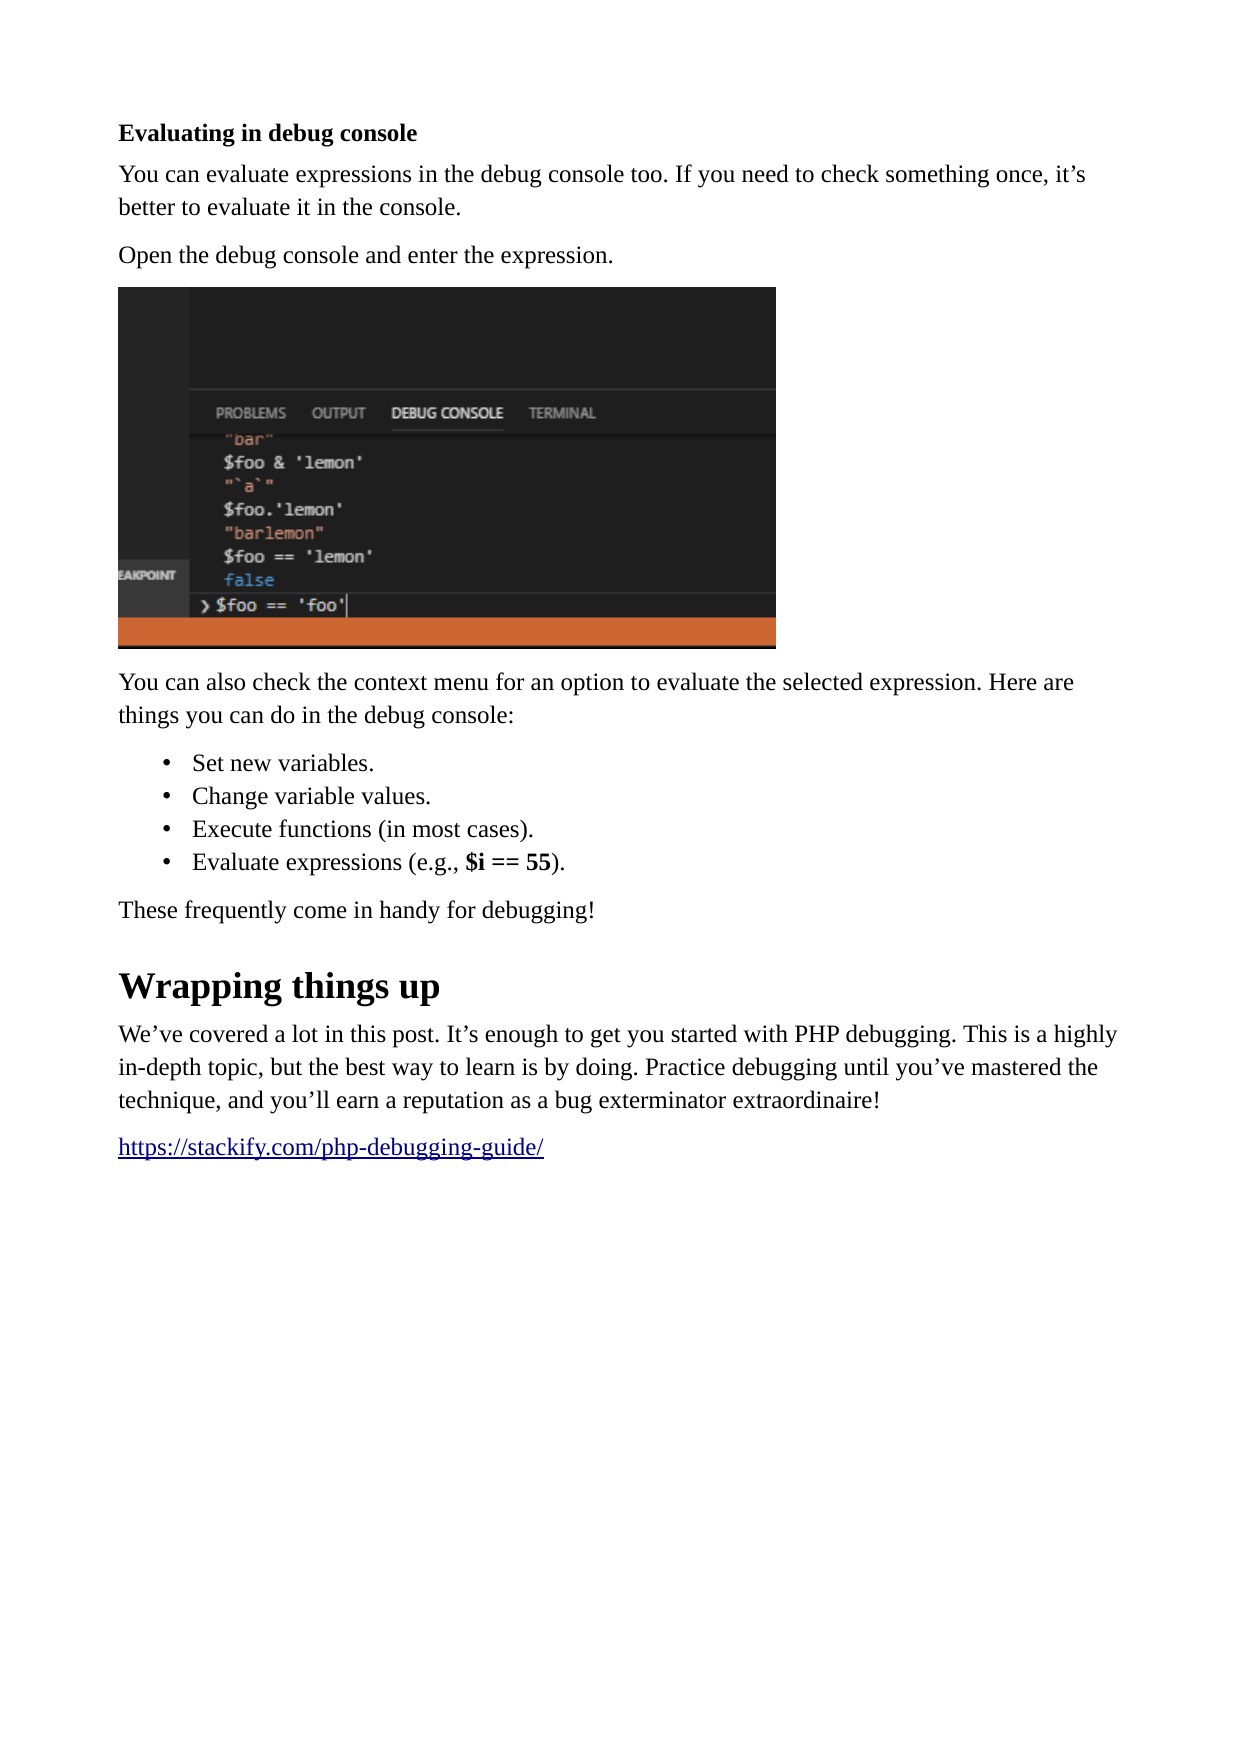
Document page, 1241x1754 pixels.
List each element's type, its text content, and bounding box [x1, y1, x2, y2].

subtitle Evaluating in debug console [118, 118, 1122, 147]
list Execute functions (in most cases). [162, 814, 1122, 843]
text You can evaluate expressions in the debug console too. If you need to check something once, it’s better to evaluate it in the console. [118, 159, 1122, 221]
text Open the debug console and enter the expression. [118, 240, 1122, 269]
list Evaluate expressions (e.g., $i == 55). [162, 847, 1122, 876]
subtitle Wrapping things up [118, 963, 1122, 1006]
list Set new variables. [162, 748, 1122, 777]
text These frequently come in handy for debugging! [118, 895, 1122, 923]
list Change variable values. [162, 781, 1122, 810]
picture [118, 287, 776, 649]
text You can also check the context menu for an option to evaluate the selected expression. Here are things you can do in the debug console: [118, 667, 1122, 729]
text We’ve covered a lot in this post. It’s enough to get you started with PHP debugging. This is a highly in-depth topic, but the best way to learn is by doing. Practice debugging until you’ve mastered the technique, and you’ll earn a reputation as a bug exterminator extraordinaire! [118, 1019, 1122, 1113]
text https://stackify.com/php-debugging-guide/ [118, 1132, 1122, 1161]
